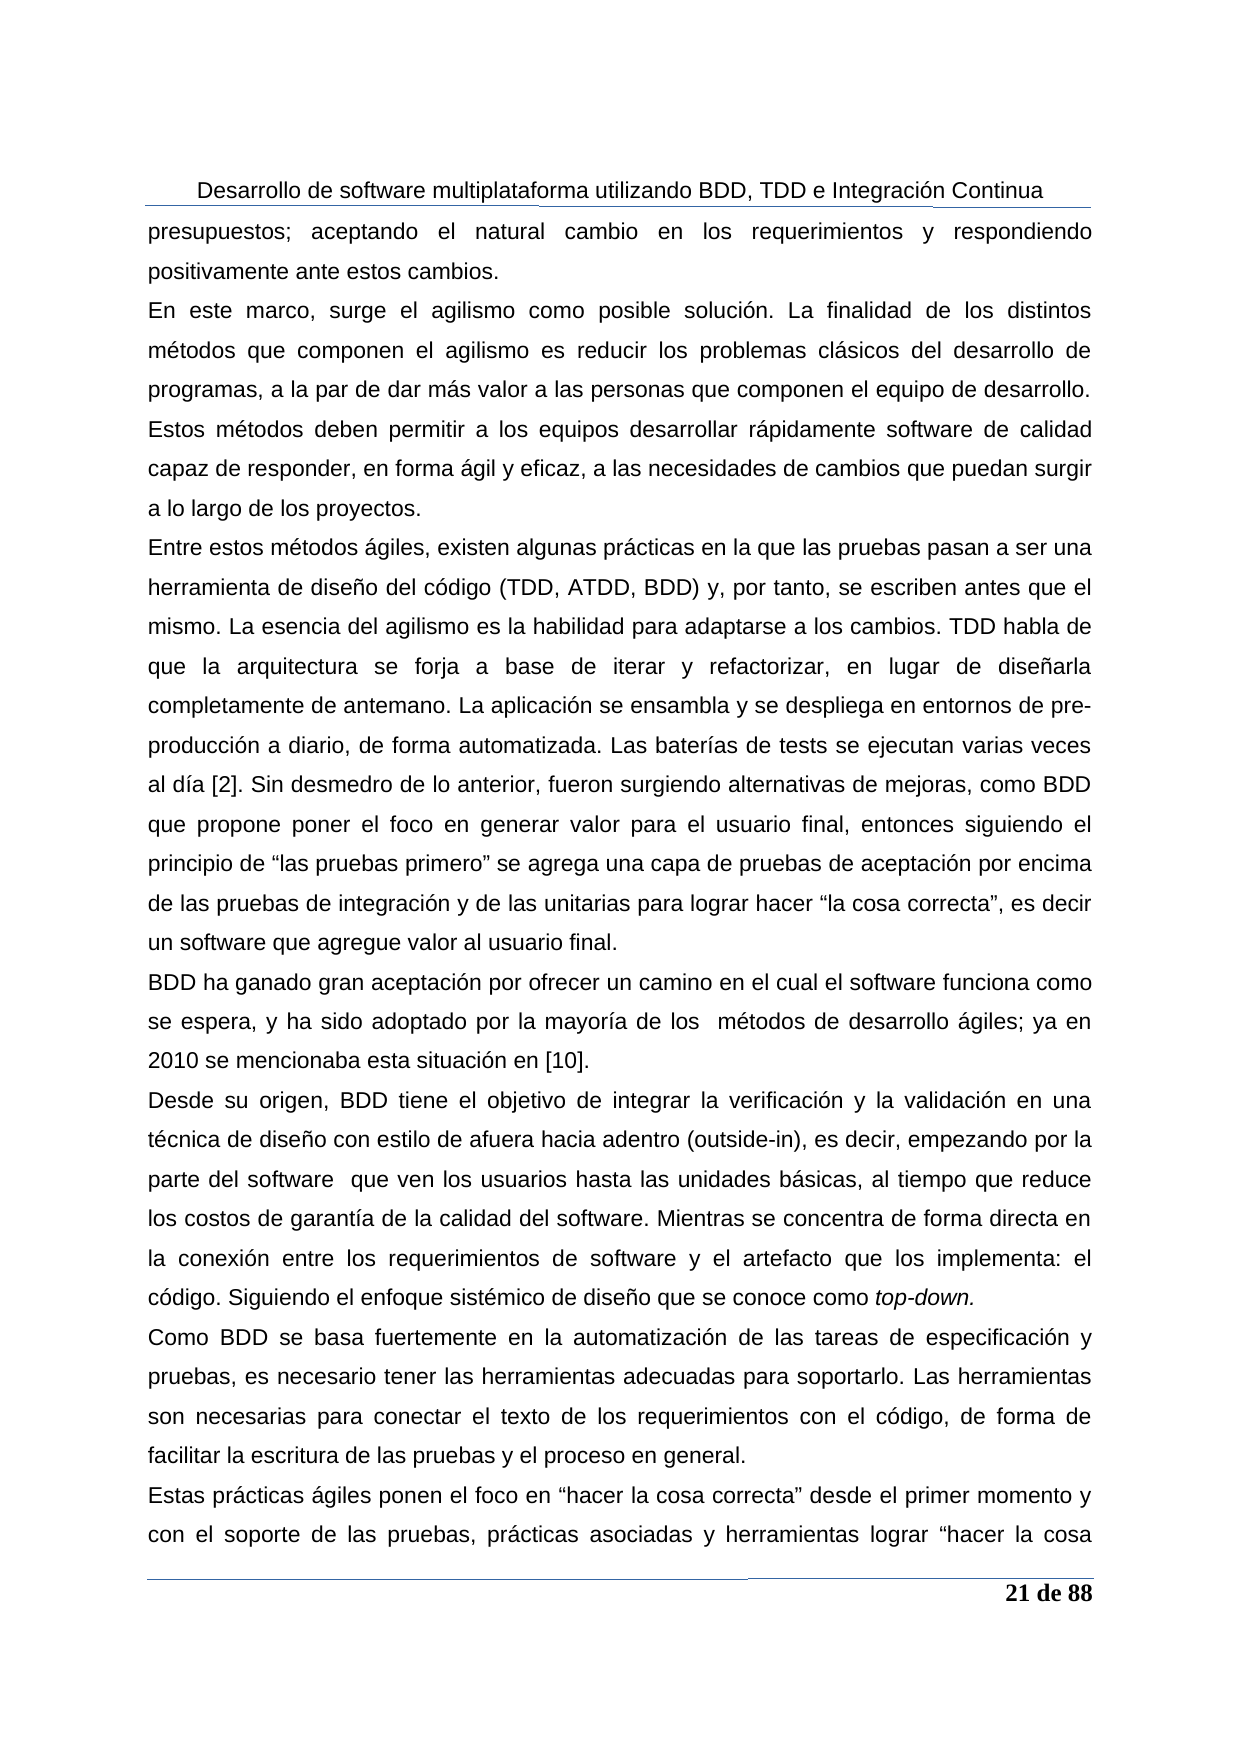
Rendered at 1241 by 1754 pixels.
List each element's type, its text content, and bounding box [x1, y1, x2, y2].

text Estas prácticas ágiles ponen el foco en “hacer la cosa correcta” desde el primer momento y con el soporte de las pruebas, prácticas asociadas y herramientas lograr “hacer la cosa [148, 1482, 1093, 1547]
text BDD ha ganado gran aceptación por ofrecer un camino en el cual el software funciona como se espera, y ha sido adoptado por la mayoría de los métodos de desarrollo ágiles; ya en 2010 se mencionaba esta situación en [10]. [148, 968, 1093, 1074]
text Entre estos métodos ágiles, existen algunas prácticas en la que las pruebas pasan a ser una herramienta de diseño del código (TDD, ATDD, BDD) y, por tanto, se escriben antes que el mismo. La esencia del agilismo es la habilidad para adaptarse a los cambios. TDD habla de que la arquitectura se forja a base de iterar y refactorizar, en lugar de diseñarla completamente de antemano. La aplicación se ensambla y se despliega en entornos de pre-producción a diario, de forma automatizada. Las baterías de tests se ejecutan varias veces al día [2]. Sin desmedro de lo anterior, fueron surgiendo alternativas de mejoras, como BDD que propone poner el foco en generar valor para el usuario final, entonces siguiendo el principio de “las pruebas primero” se agrega una capa de pruebas de aceptación por encima de las pruebas de integración y de las unitarias para lograr hacer “la cosa correcta”, es decir un software que agregue valor al usuario final. [148, 534, 1093, 955]
text presupuestos; aceptando el natural cambio en los requerimientos y respondiendo positivamente ante estos cambios. [148, 218, 1093, 284]
text Desde su origen, BDD tiene el objetivo de integrar la verificación y la validación en una técnica de diseño con estilo de afuera hacia adentro (outside-in), es decir, empezando por la parte del software que ven los usuarios hasta las unidades básicas, al tiempo que reduce los costos de garantía de la calidad del software. Mientras se concentra de forma directa en la conexión entre los requerimientos de software y el artefacto que los implementa: el código. Siguiendo el enfoque sistémico de diseño que se conoce como top-down. [148, 1087, 1093, 1311]
text En este marco, surge el agilismo como posible solución. La finalidad de los distintos métodos que componen el agilismo es reducir los problemas clásicos del desarrollo de programas, a la par de dar más valor a las personas que componen el equipo de desarrollo. Estos métodos deben permitir a los equipos desarrollar rápidamente software de calidad capaz de responder, en forma ágil y eficaz, a las necesidades de cambios que puedan surgir a lo largo de los proyectos. [148, 297, 1093, 521]
text Como BDD se basa fuertemente en la automatización de las tareas de especificación y pruebas, es necesario tener las herramientas adecuadas para soportarlo. Las herramientas son necesarias para conectar el texto de los requerimientos con el código, de forma de facilitar la escritura de las pruebas y el proceso en general. [148, 1324, 1093, 1468]
